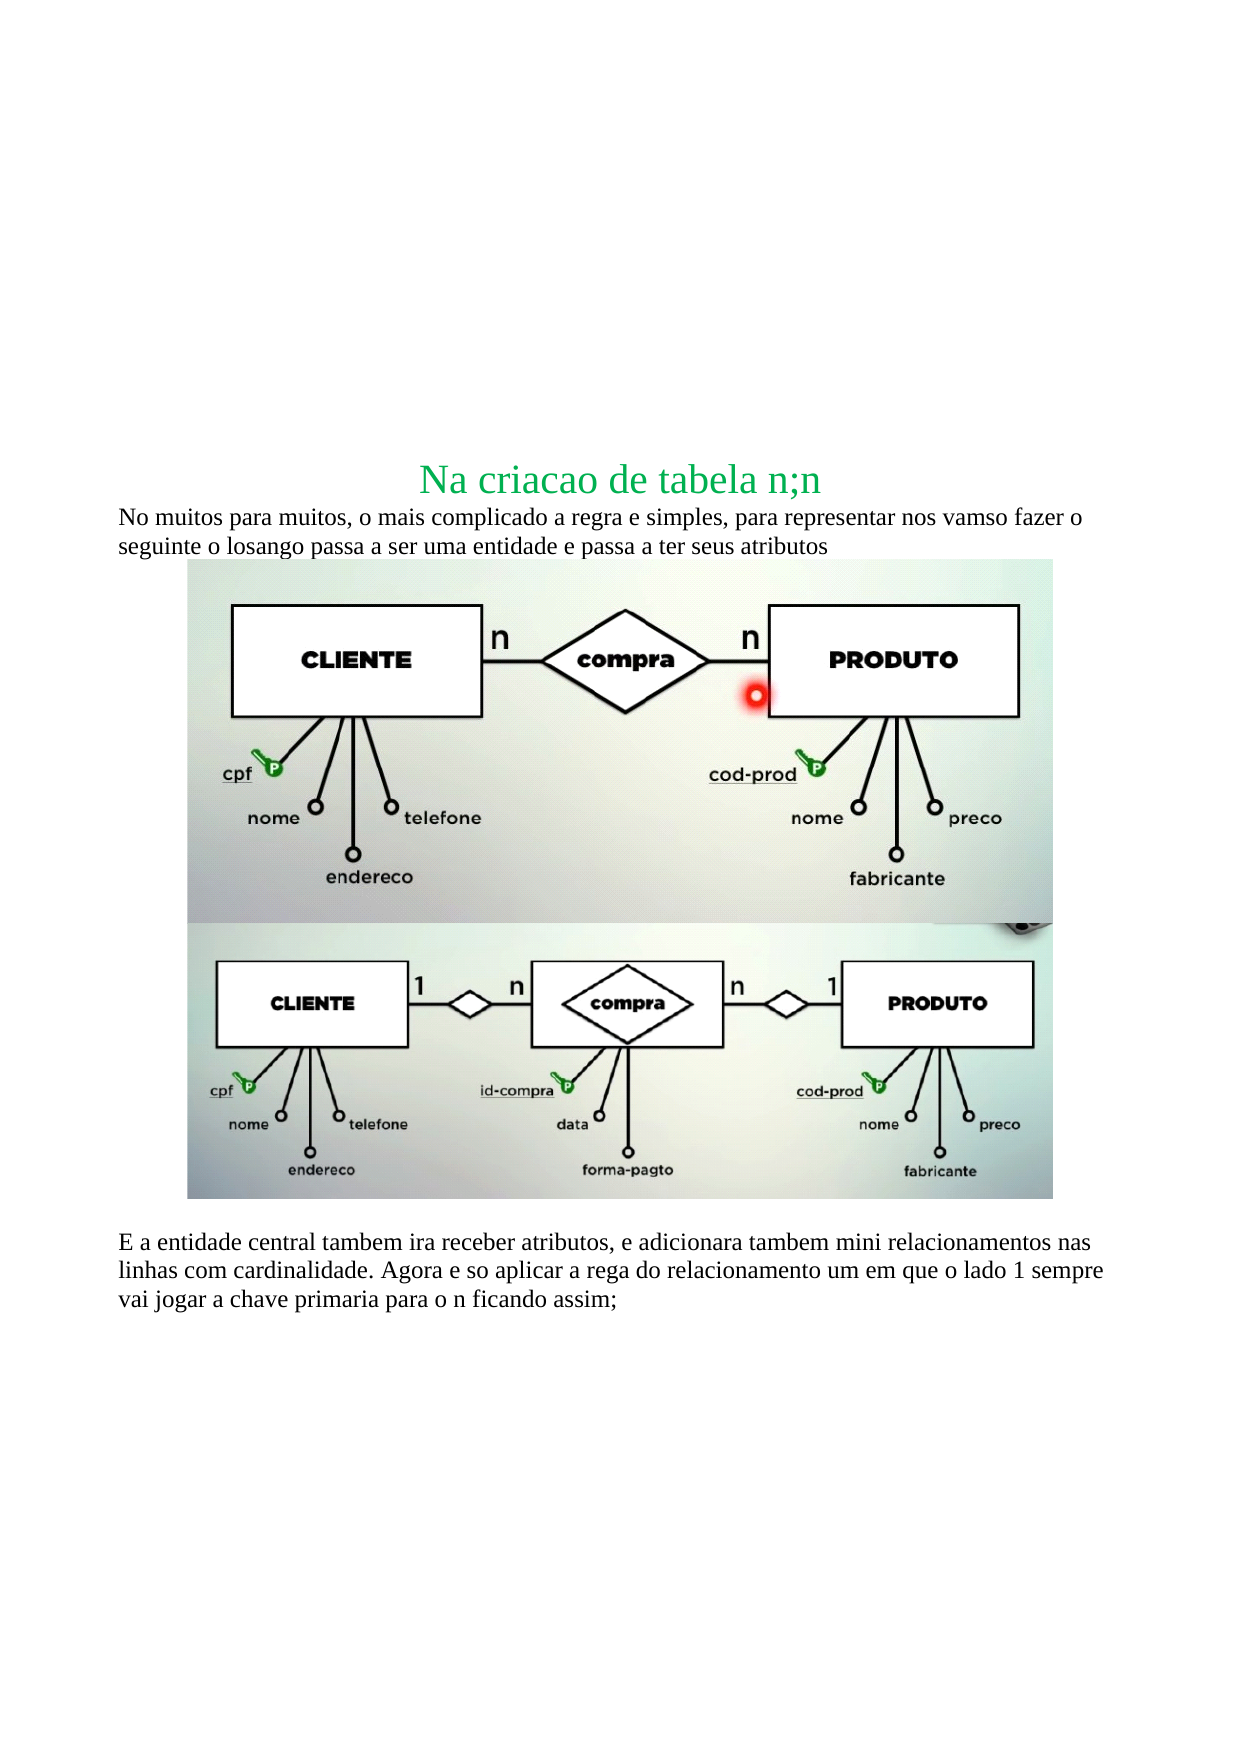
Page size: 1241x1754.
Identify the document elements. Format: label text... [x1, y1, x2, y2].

text No muitos para muitos, o mais complicado a regra e simples, para representar nos vamso fazer o seguinte o losango passa a ser uma entidade e passa a ter seus atributos [118, 502, 1122, 560]
text E a entidade central tambem ira receber atributos, e adicionara tambem mini relacionamentos nas linhas com cardinalidade. Agora e so aplicar a rega do relacionamento um em que o lado 1 sempre vai jogar a chave primaria para o n ficando assim; [118, 1227, 1122, 1313]
text Na criacao de tabela n;n [118, 454, 1122, 502]
